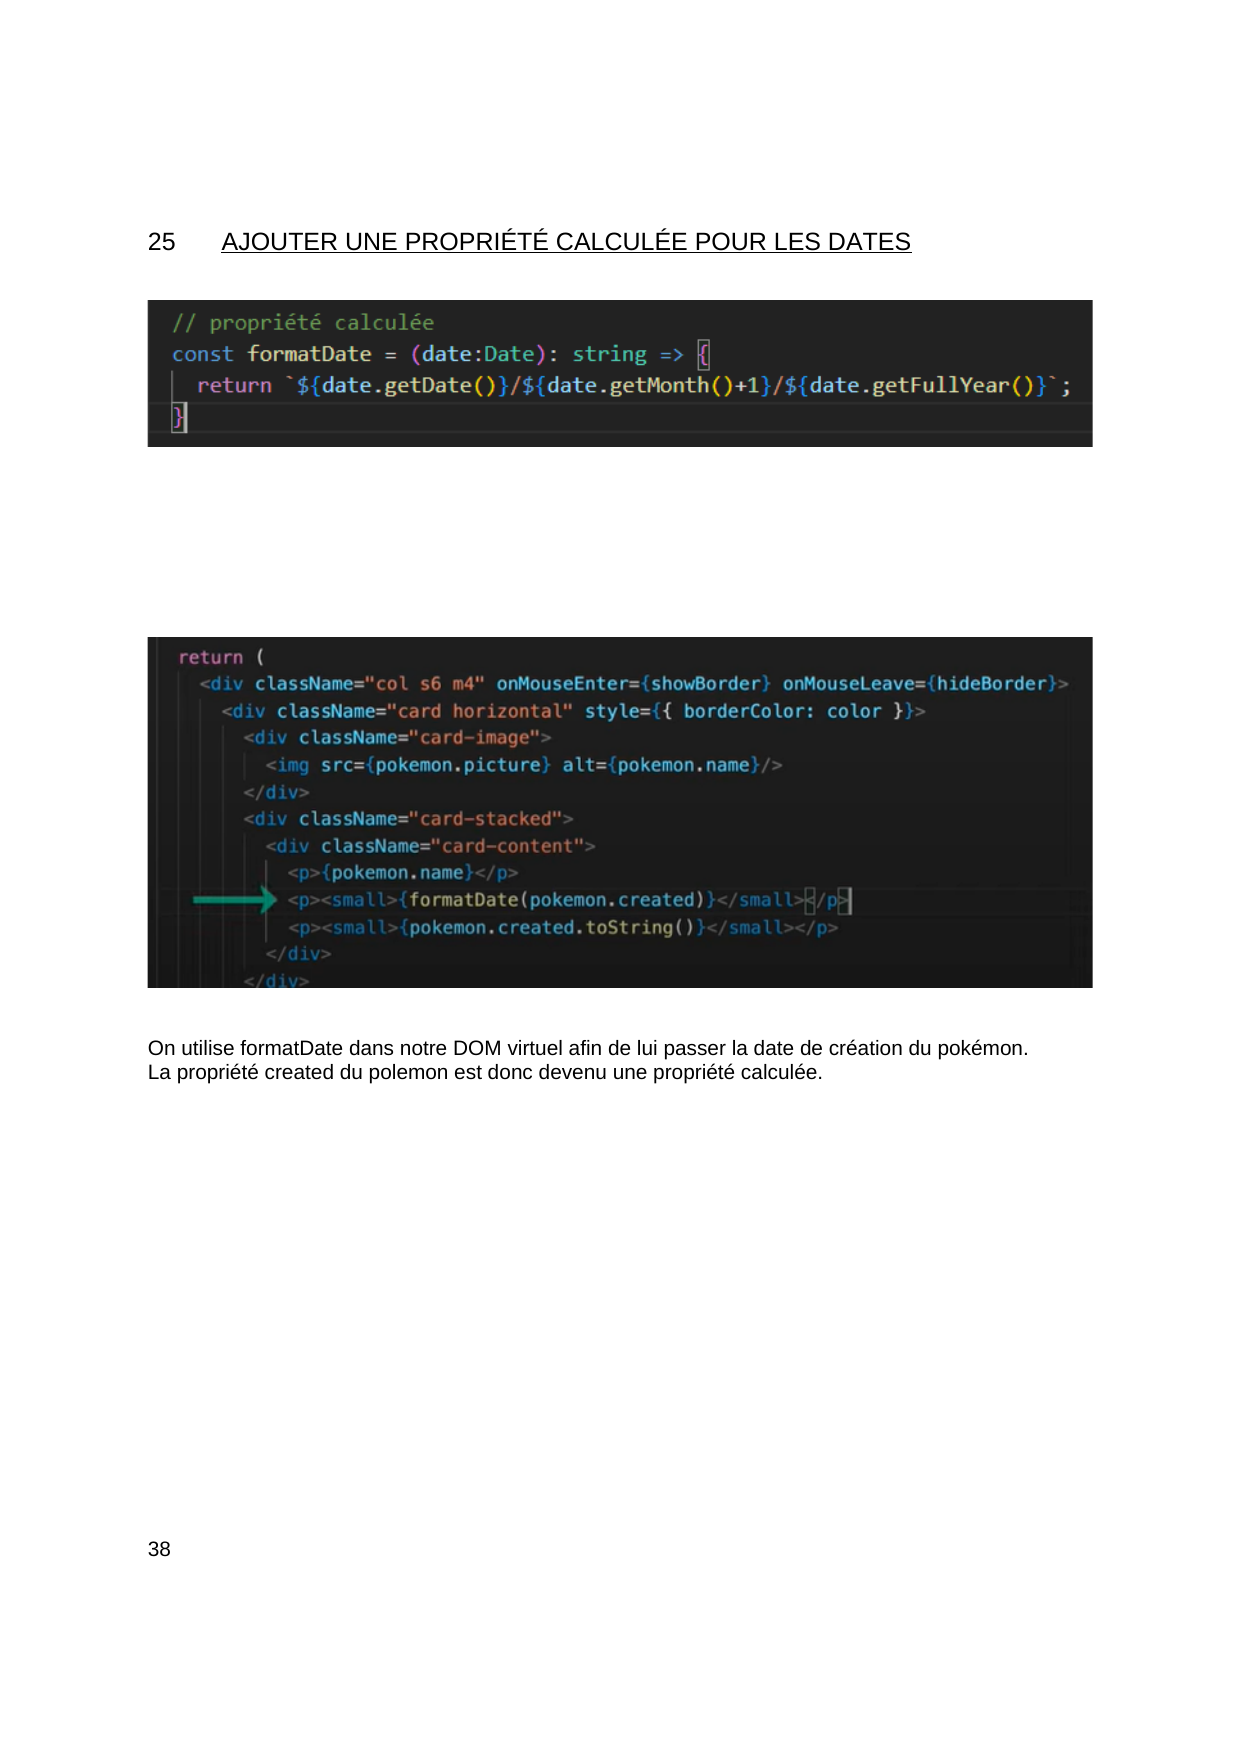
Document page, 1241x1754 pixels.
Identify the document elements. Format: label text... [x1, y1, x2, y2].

text La propriété created du polemon est donc devenu une propriété calculée. [148, 1060, 1093, 1084]
picture [147, 300, 1093, 447]
subtitle Ajouter une propriété calculée pour les dates [148, 227, 1093, 256]
text On utilise formatDate dans notre DOM virtuel afin de lui passer la date de création du pokémon. [148, 1036, 1093, 1060]
picture [147, 637, 1093, 988]
